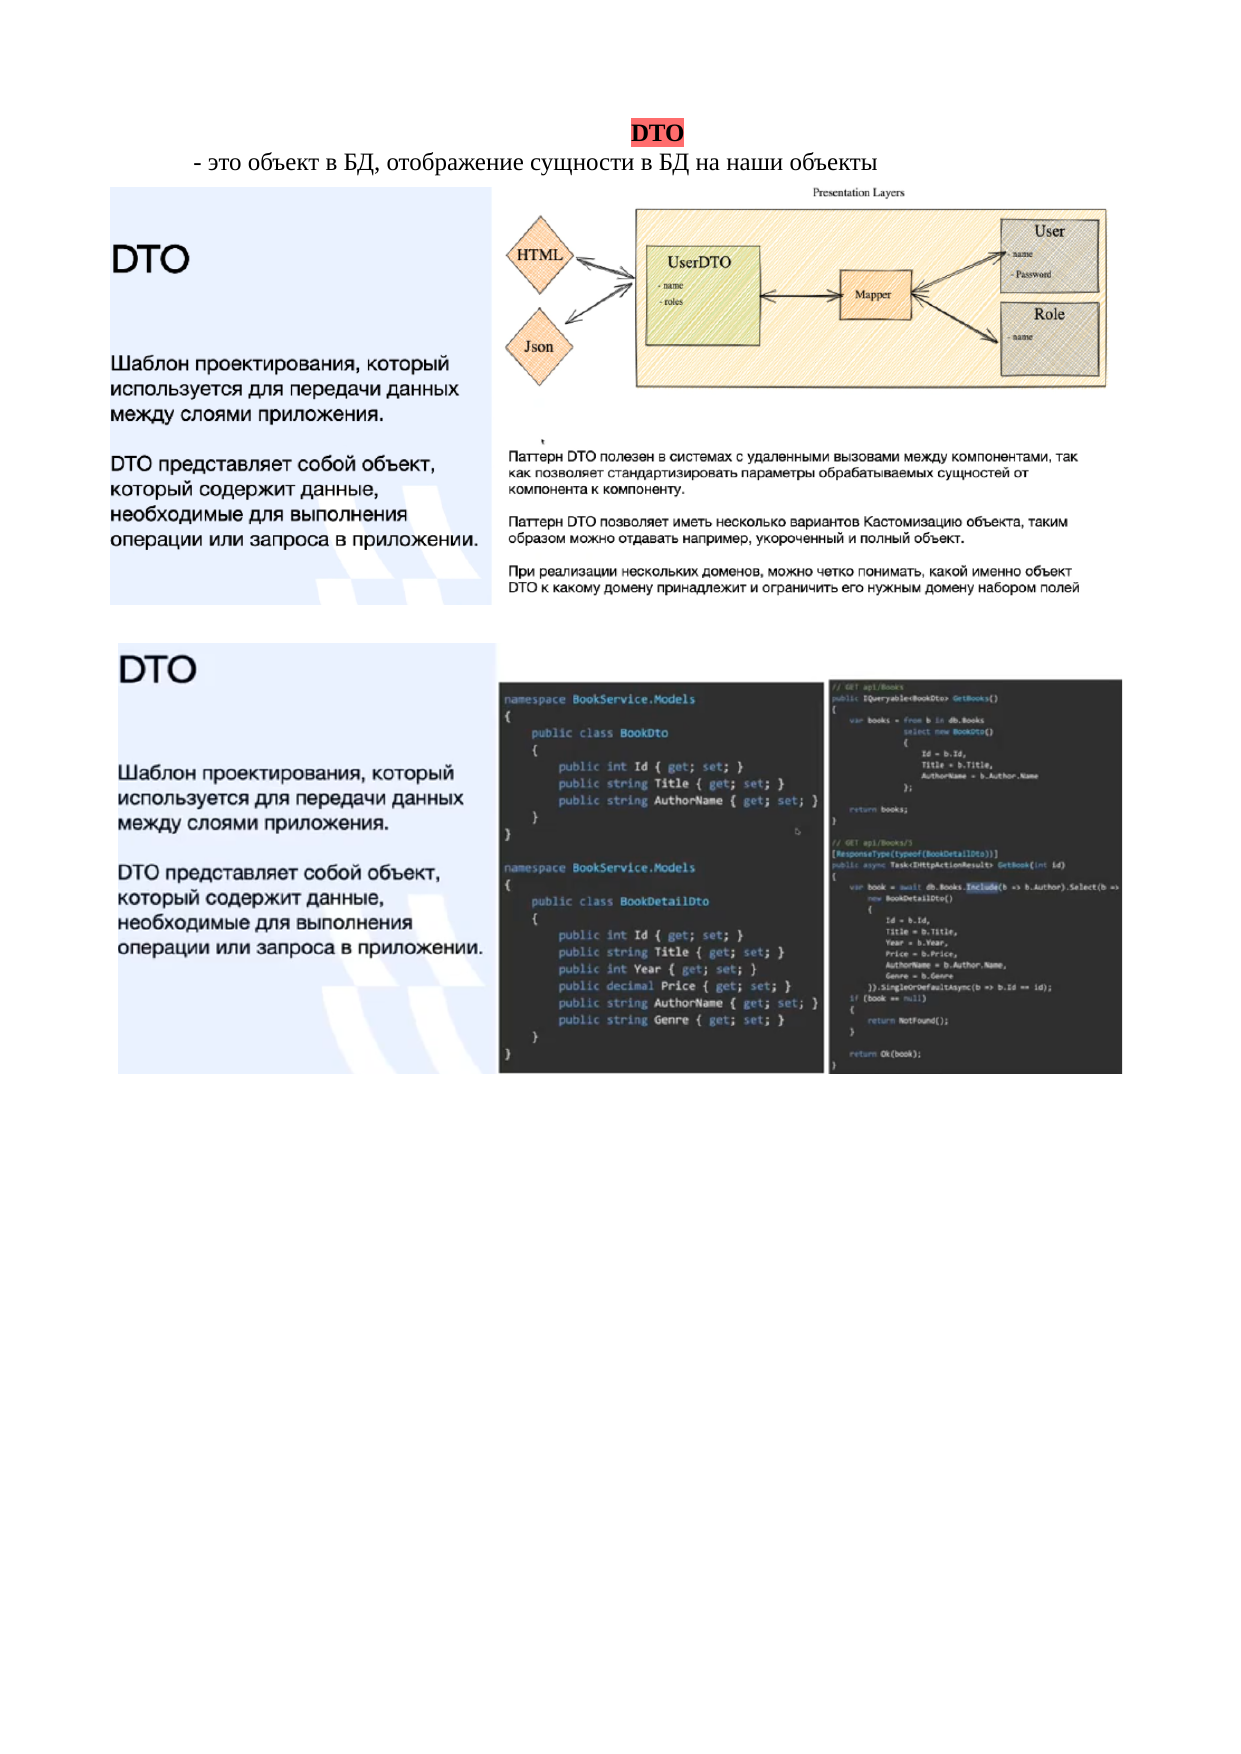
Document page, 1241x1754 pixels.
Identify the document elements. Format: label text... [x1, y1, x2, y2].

picture [118, 643, 1123, 1074]
list DTO [156, 118, 1122, 147]
picture [105, 187, 1110, 605]
list - это объект в БД, отображение сущности в БД на наши объекты [156, 147, 1122, 176]
